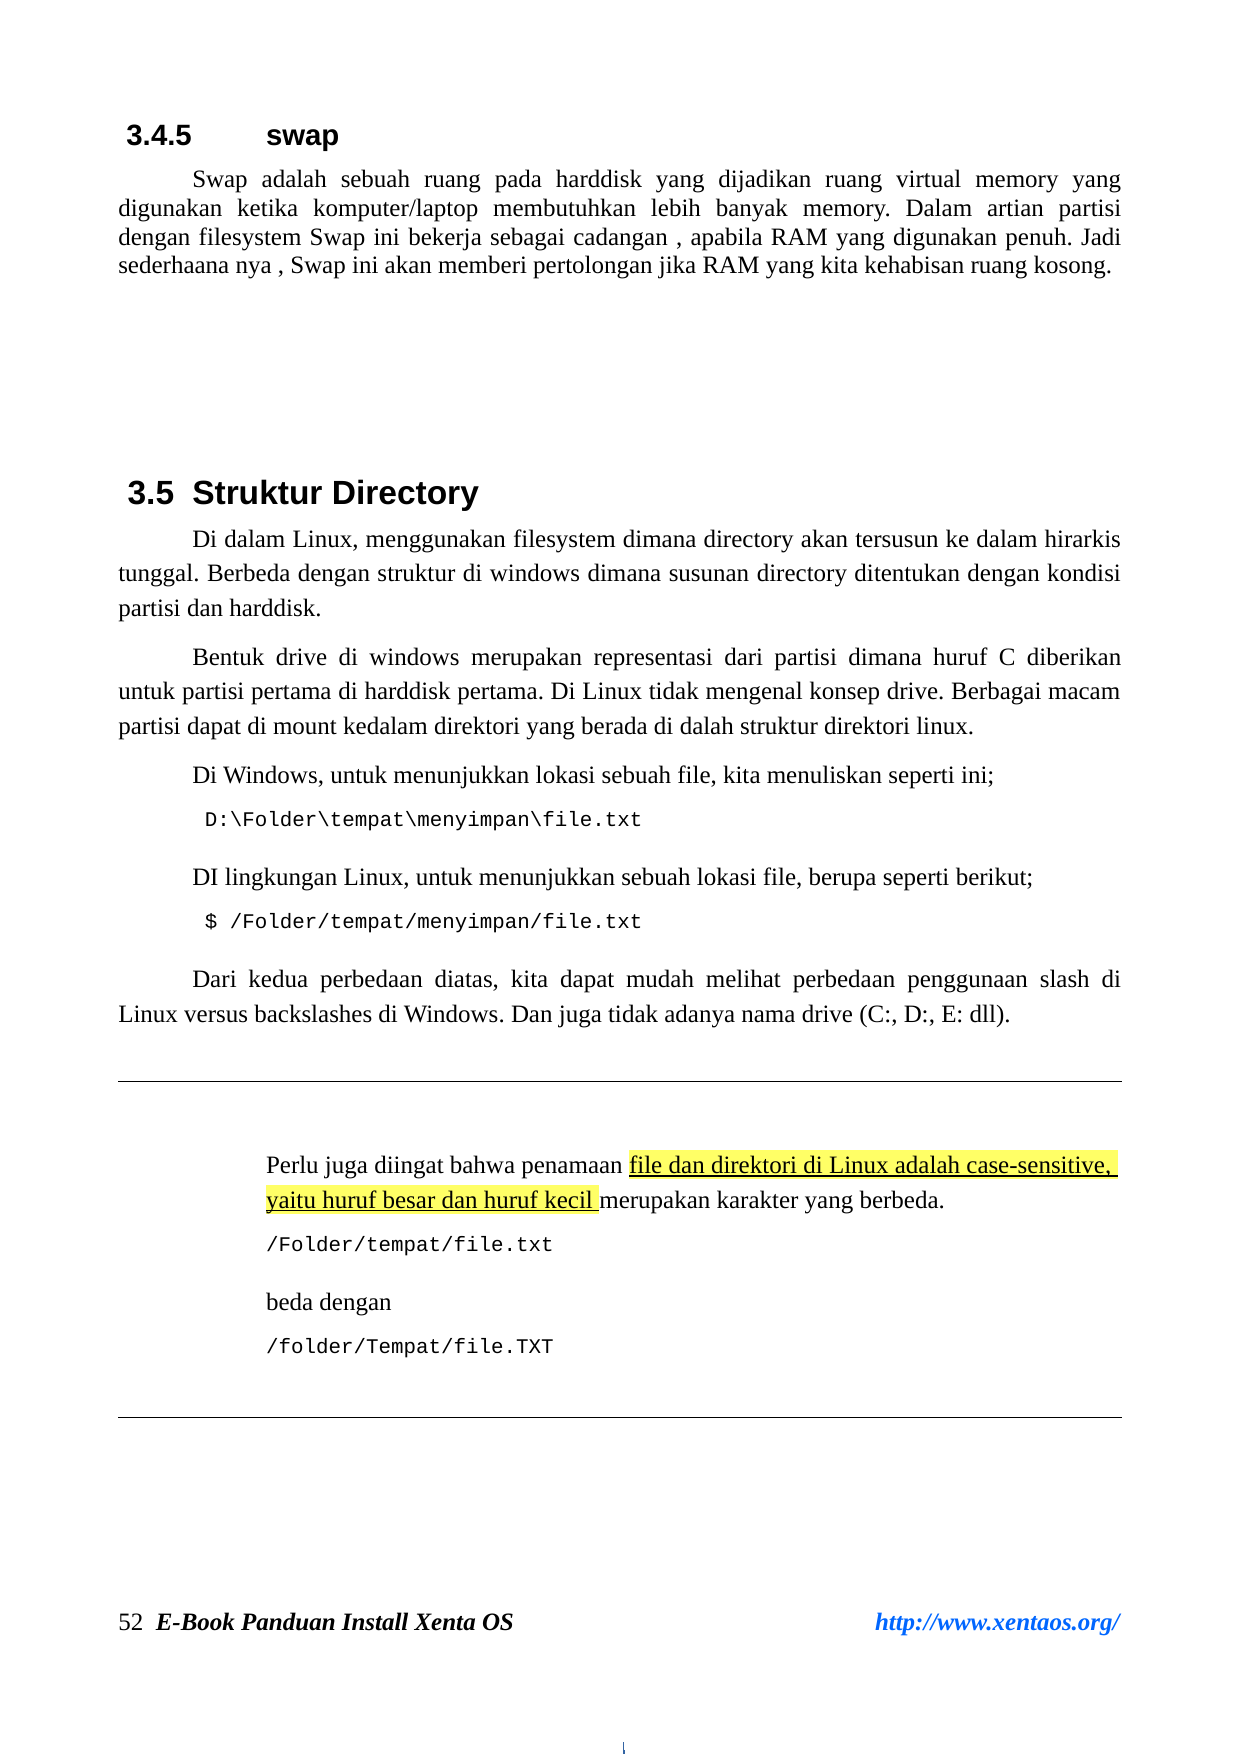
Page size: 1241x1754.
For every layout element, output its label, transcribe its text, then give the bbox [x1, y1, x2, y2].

text $ /Folder/tempat/menyimpan/file.txt [192, 911, 1122, 935]
text Di dalam Linux, menggunakan filesystem dimana directory akan tersusun ke dalam hirarkis tunggal. Berbeda dengan struktur di windows dimana susunan directory ditentukan dengan kondisi partisi dan harddisk. [118, 524, 1122, 622]
text Dari kedua perbedaan diatas, kita dapat mudah melihat perbedaan penggunaan slash di Linux versus backslashes di Windows. Dan juga tidak adanya nama drive (C:, D:, E: dll). [118, 964, 1122, 1027]
text Bentuk drive di windows merupakan representasi dari partisi dimana huruf C diberikan untuk partisi pertama di harddisk pertama. Di Linux tidak mengenal konsep drive. Berbagai macam partisi dapat di mount kedalam direktori yang berada di dalah struktur direktori linux. [118, 642, 1122, 739]
subtitle swap [118, 118, 1122, 152]
text Swap adalah sebuah ruang pada harddisk yang dijadikan ruang virtual memory yang digunakan ketika komputer/laptop membutuhkan lebih banyak memory. Dalam artian partisi dengan filesystem Swap ini bekerja sebagai cadangan , apabila RAM yang digunakan penuh. Jadi sederhaana nya , Swap ini akan memberi pertolongan jika RAM yang kita kehabisan ruang kosong. [118, 164, 1122, 279]
text Di Windows, untuk menunjukkan lokasi sebuah file, kita menuliskan seperti ini; [192, 760, 1122, 789]
text /Folder/tempat/file.txt [266, 1234, 1122, 1258]
text beda dengan [266, 1287, 1122, 1316]
text D:\Folder\tempat\menyimpan\file.txt [192, 809, 1122, 833]
text Perlu juga diingat bahwa penamaan file dan direktori di Linux adalah case-sensitive, yaitu huruf besar dan huruf kecil merupakan karakter yang berbeda. [266, 1150, 1122, 1214]
subtitle Struktur Directory [118, 473, 1122, 511]
text DI lingkungan Linux, untuk menunjukkan sebuah lokasi file, berupa seperti berikut; [192, 862, 1122, 891]
text /folder/Tempat/file.TXT [266, 1336, 1122, 1360]
